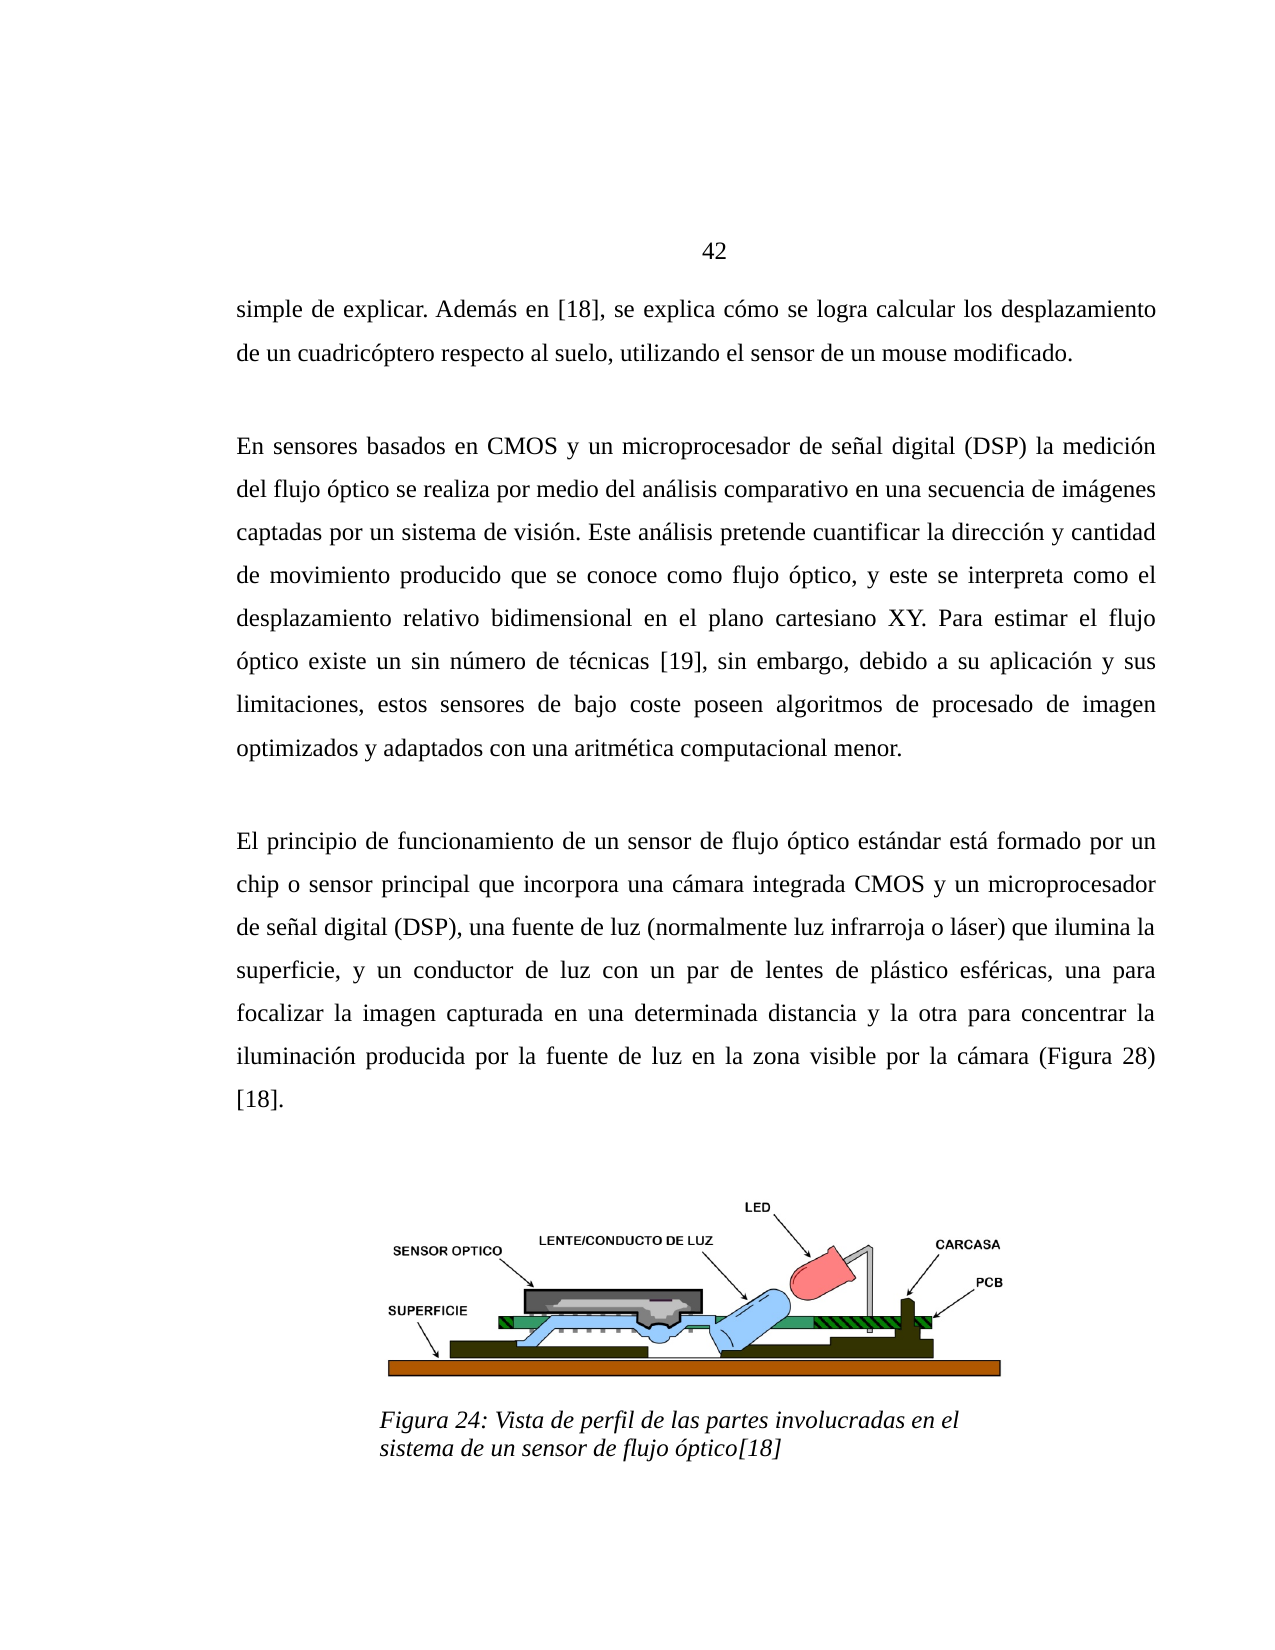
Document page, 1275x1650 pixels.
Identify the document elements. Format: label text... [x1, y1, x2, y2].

text simple de explicar. Además en [18], se explica cómo se logra calcular los desplazamiento de un cuadricóptero respecto al suelo, utilizando el sensor de un mouse modificado. [236, 294, 1157, 366]
text En sensores basados en CMOS y un microprocesador de señal digital (DSP) la medición del flujo óptico se realiza por medio del análisis comparativo en una secuencia de imágenes captadas por un sistema de visión. Este análisis pretende cuantificar la dirección y cantidad de movimiento producido que se conoce como flujo óptico, y este se interpreta como el desplazamiento relativo bidimensional en el plano cartesiano XY. Para estimar el flujo óptico existe un sin número de técnicas [19], sin embargo, debido a su aplicación y sus limitaciones, estos sensores de bajo coste poseen algoritmos de procesado de imagen optimizados y adaptados con una aritmética computacional menor. [236, 431, 1157, 761]
text Figura 24: Vista de perfil de las partes involucradas en el sistema de un sensor de flujo óptico[18] [379, 1400, 1014, 1462]
picture [379, 1190, 1014, 1400]
text El principio de funcionamiento de un sensor de flujo óptico estándar está formado por un chip o sensor principal que incorpora una cámara integrada CMOS y un microprocesador de señal digital (DSP), una fuente de luz (normalmente luz infrarroja o láser) que ilumina la superficie, y un conductor de luz con un par de lentes de plástico esféricas, una para focalizar la imagen capturada en una determinada distancia y la otra para concentrar la iluminación producida por la fuente de luz en la zona visible por la cámara (Figura 28) [18]. [236, 826, 1157, 1113]
